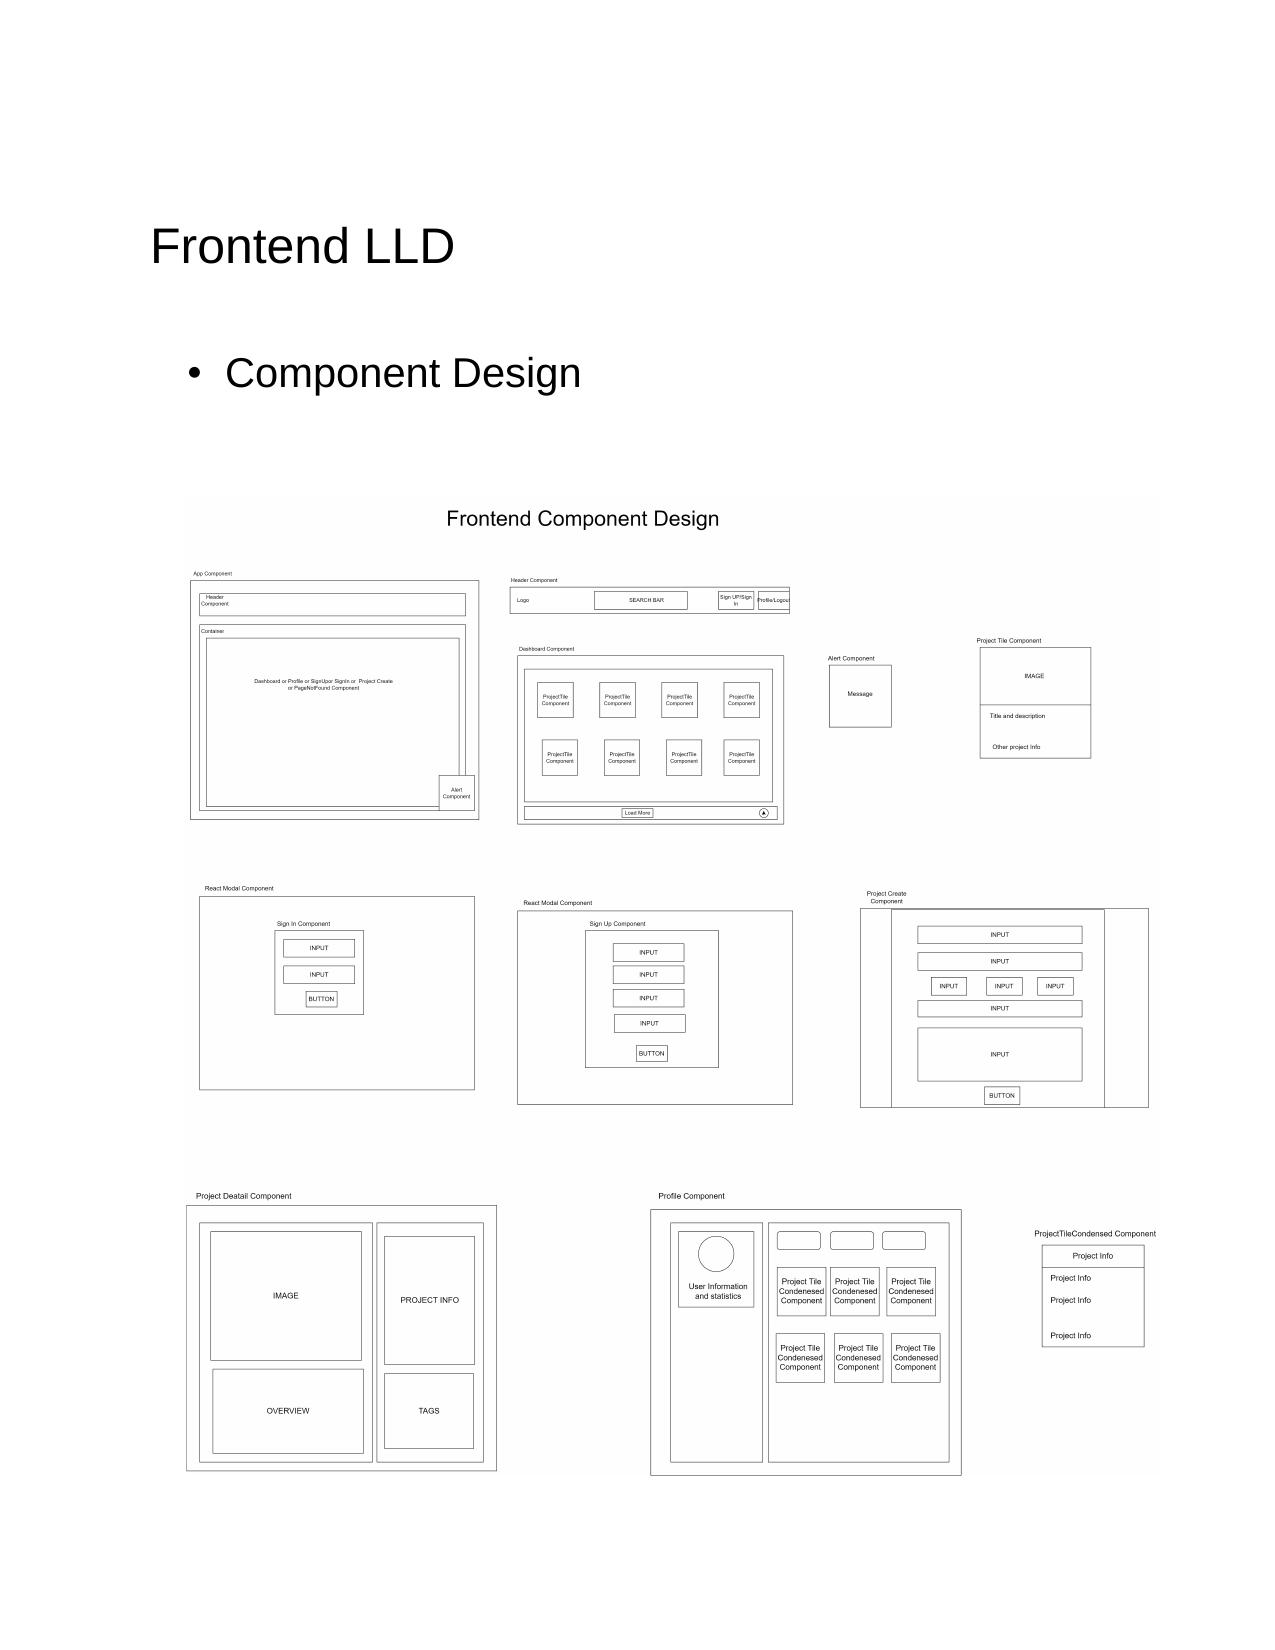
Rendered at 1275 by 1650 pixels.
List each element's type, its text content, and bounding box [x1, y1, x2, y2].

picture [186, 496, 1162, 1476]
list Component Design [187, 348, 1125, 396]
text Frontend LLD [150, 216, 1125, 273]
